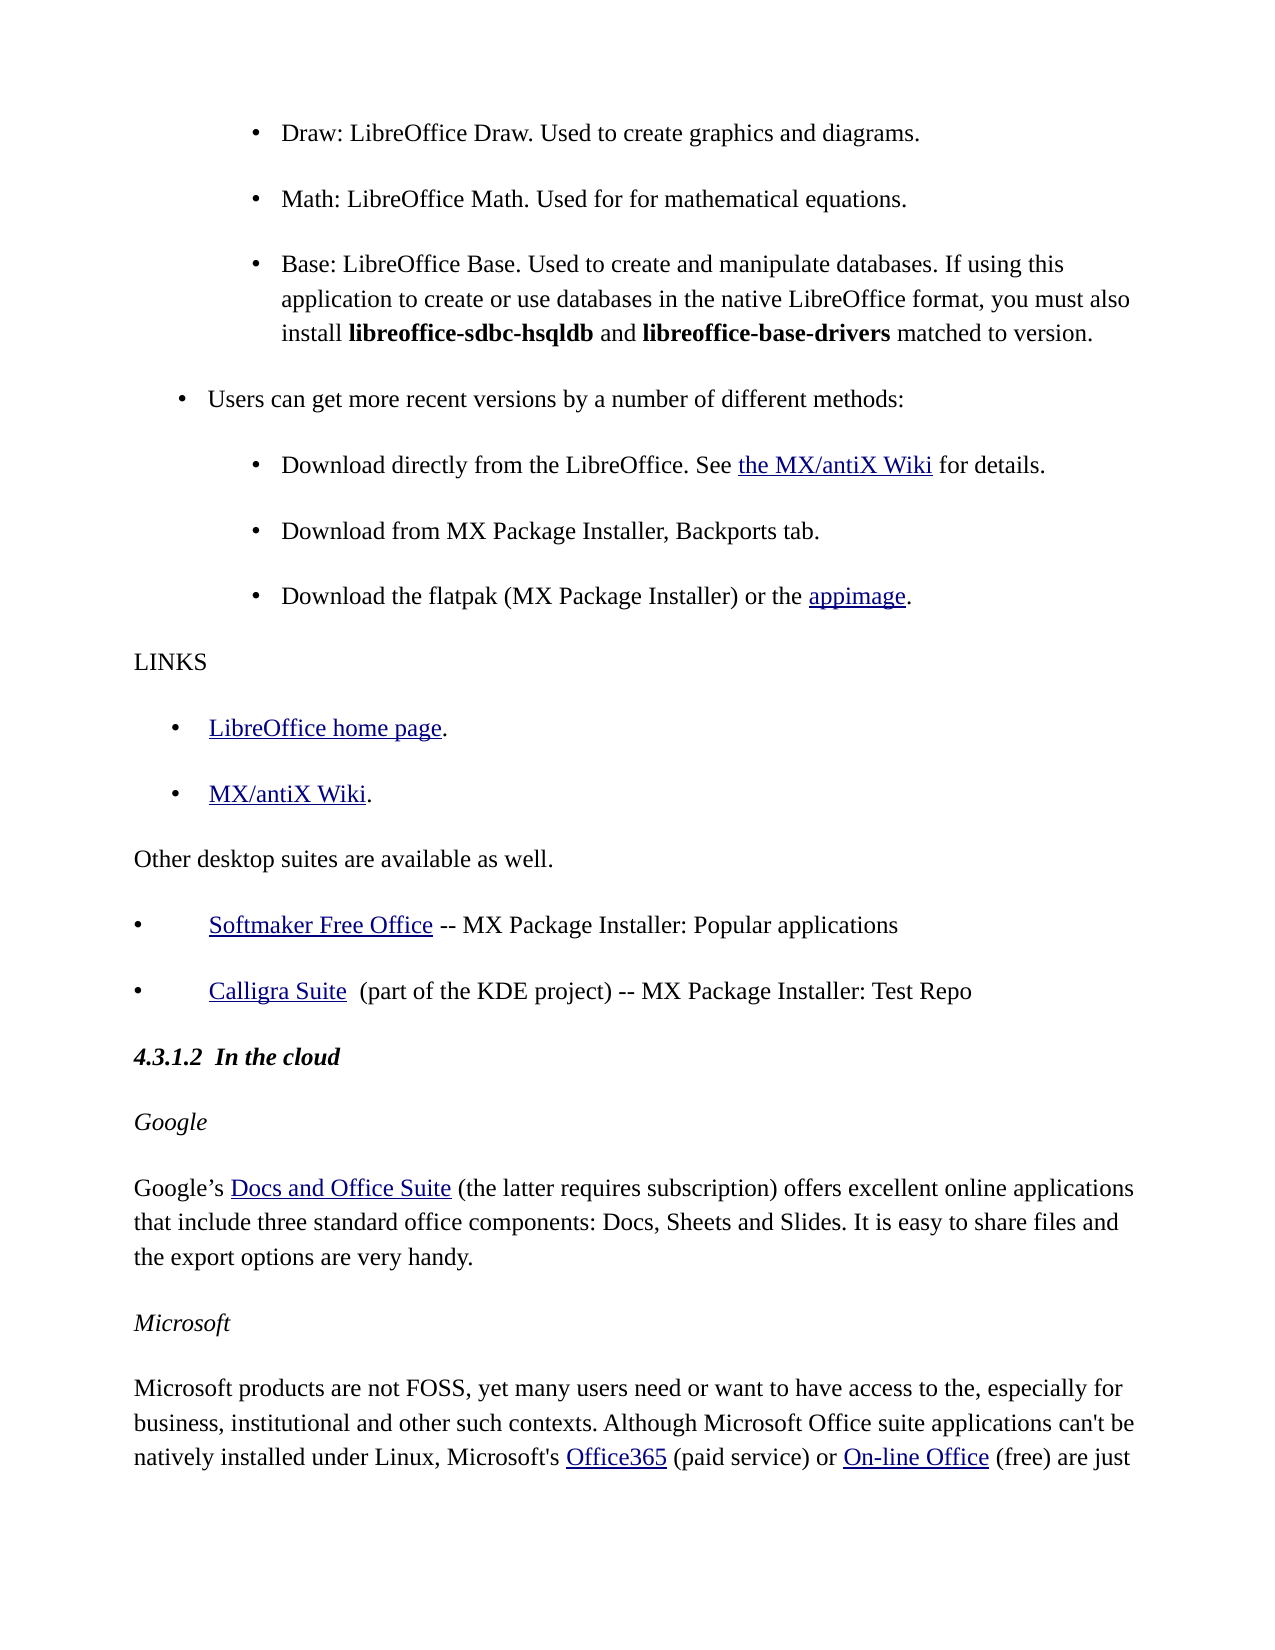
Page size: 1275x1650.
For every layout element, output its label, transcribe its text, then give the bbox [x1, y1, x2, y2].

text Microsoft products are not FOSS, yet many users need or want to have access to the, especially for business, institutional and other such contexts. Although Microsoft Office suite applications can't be natively installed under Linux, Microsoft's Office365 (paid service) or On-line Office (free) are just [134, 1373, 1141, 1471]
list Softmaker Free Office -- MX Package Installer: Popular applications [134, 910, 1141, 939]
list MX/antiX Wiki. [171, 779, 1157, 807]
text 4.3.1.2 In the cloud [134, 1042, 1141, 1070]
list LibreOffice home page. [171, 713, 1157, 742]
text Google [134, 1107, 1141, 1136]
list Base: LibreOffice Base. Used to create and manipulate databases. If using this application to create or use databases in the native LibreOffice format, you must also install libreoffice-sdbc-hsqldb and libreoffice-base-drivers matched to version. [252, 249, 1141, 347]
text Other desktop suites are available as well. [134, 844, 1141, 873]
list Calligra Suite (part of the KDE project) -- MX Package Installer: Test Repo [134, 976, 1141, 1004]
list Download the flatpak (MX Package Installer) or the appimage. [252, 581, 1141, 610]
text Microsoft [134, 1308, 1141, 1336]
text LINKS [134, 647, 1141, 676]
list Download directly from the LibreOffice. See the MX/antiX Wiki for details. [252, 450, 1141, 479]
list Draw: LibreOffice Draw. Used to create graphics and diagrams. [252, 118, 1141, 147]
list Users can get more recent versions by a number of different methods: [178, 384, 1141, 413]
text Google’s Docs and Office Suite (the latter requires subscription) offers excellent online applications that include three standard office components: Docs, Sheets and Slides. It is easy to share files and the export options are very handy. [134, 1173, 1141, 1271]
list Math: LibreOffice Math. Used for for mathematical equations. [252, 184, 1141, 213]
list Download from MX Package Installer, Backports tab. [252, 516, 1141, 544]
